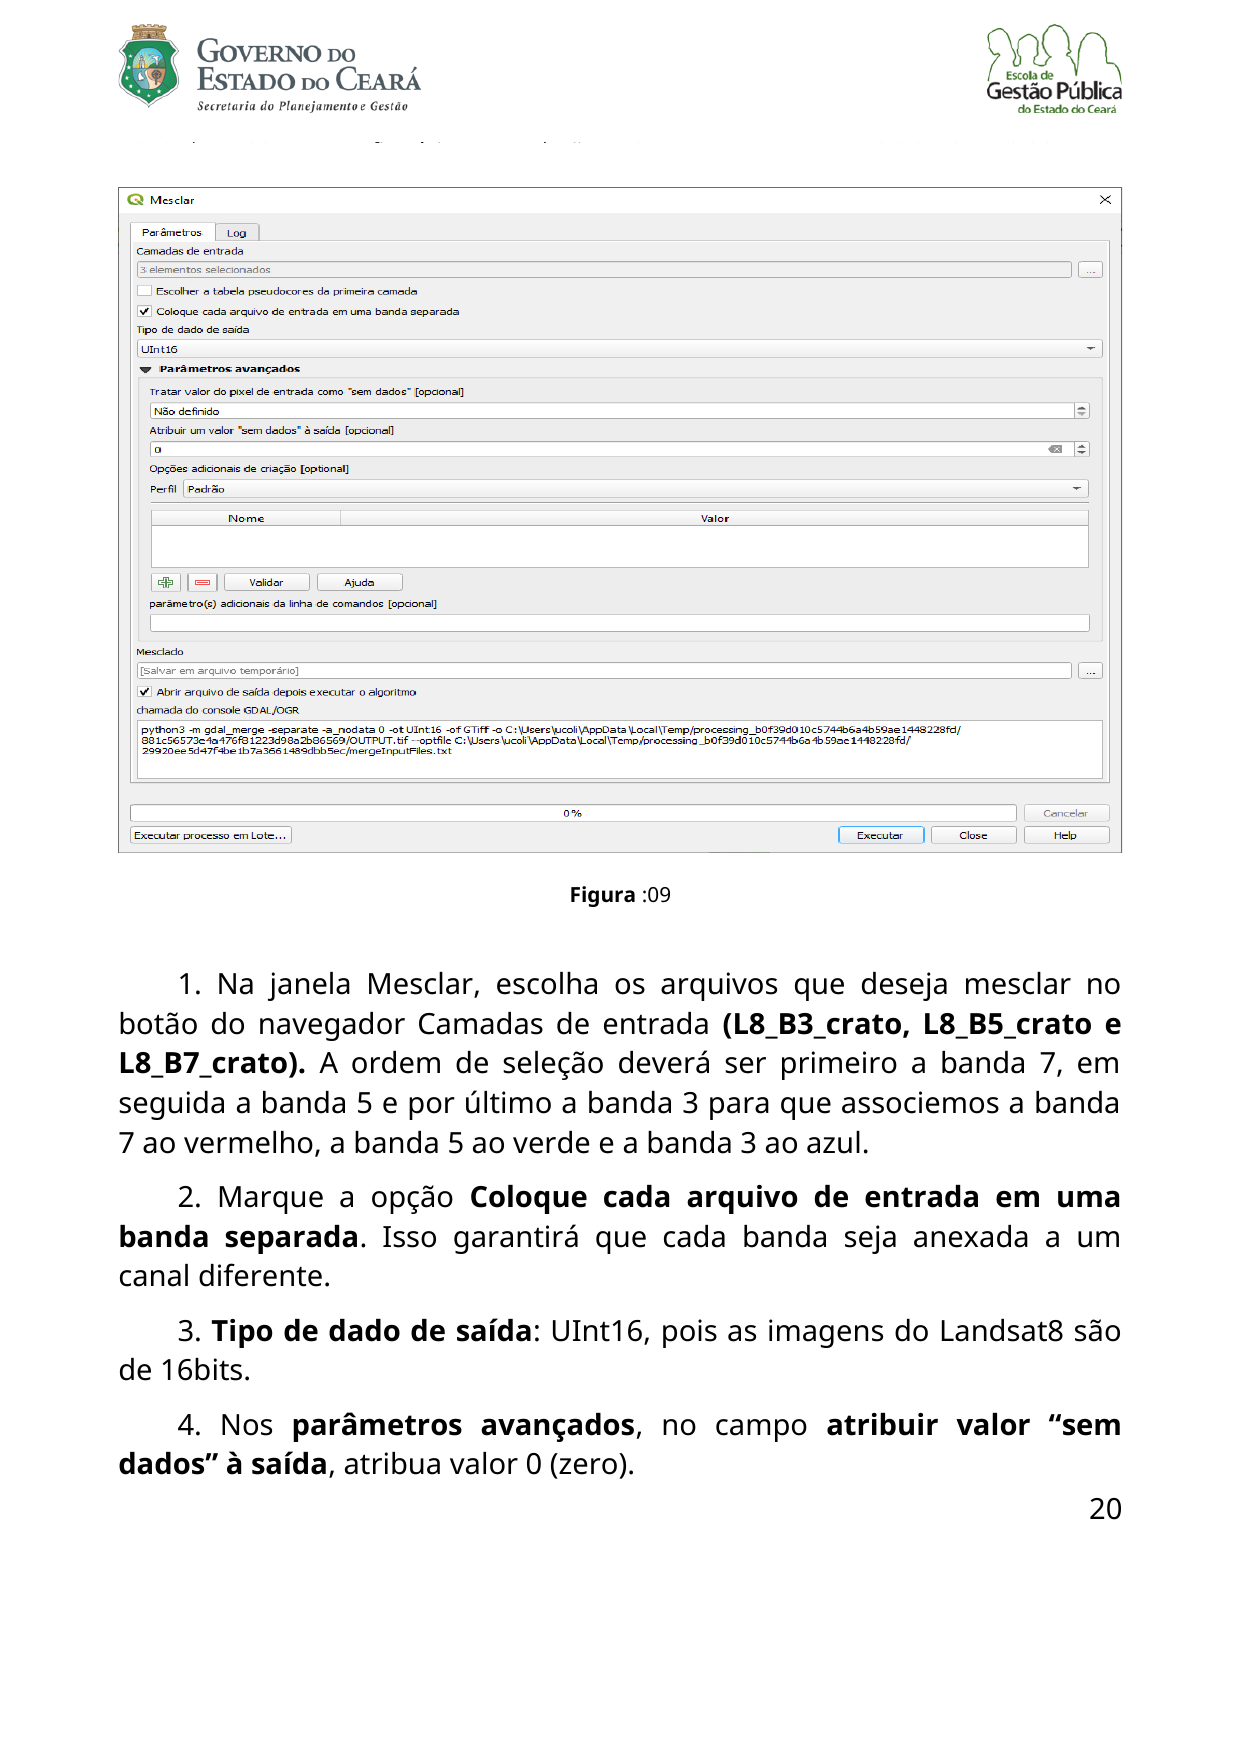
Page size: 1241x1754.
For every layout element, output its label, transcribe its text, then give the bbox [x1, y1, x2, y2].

text 3. Tipo de dado de saída: UInt16, pois as imagens do Landsat8 são de 16bits. [118, 1310, 1122, 1389]
text 4. Nos parâmetros avançados, no campo atribuir valor “sem dados” à saída, atribua valor 0 (zero). [118, 1404, 1122, 1483]
picture [118, 187, 1123, 853]
text 2. Marque a opção Coloque cada arquivo de entrada em uma banda separada. Isso garantirá que cada banda seja anexada a um canal diferente. [118, 1176, 1122, 1295]
text Figura :09 [118, 853, 1122, 909]
text 1. Na janela Mesclar, escolha os arquivos que deseja mesclar no botão do navegador Camadas de entrada (L8_B3_crato, L8_B5_crato e L8_B7_crato). A ordem de seleção deverá ser primeiro a banda 7, em seguida a banda 5 e por último a banda 3 para que associemos a banda 7 ao vermelho, a banda 5 ao verde e a banda 3 ao azul. [118, 963, 1122, 1162]
picture [118, 24, 1122, 113]
